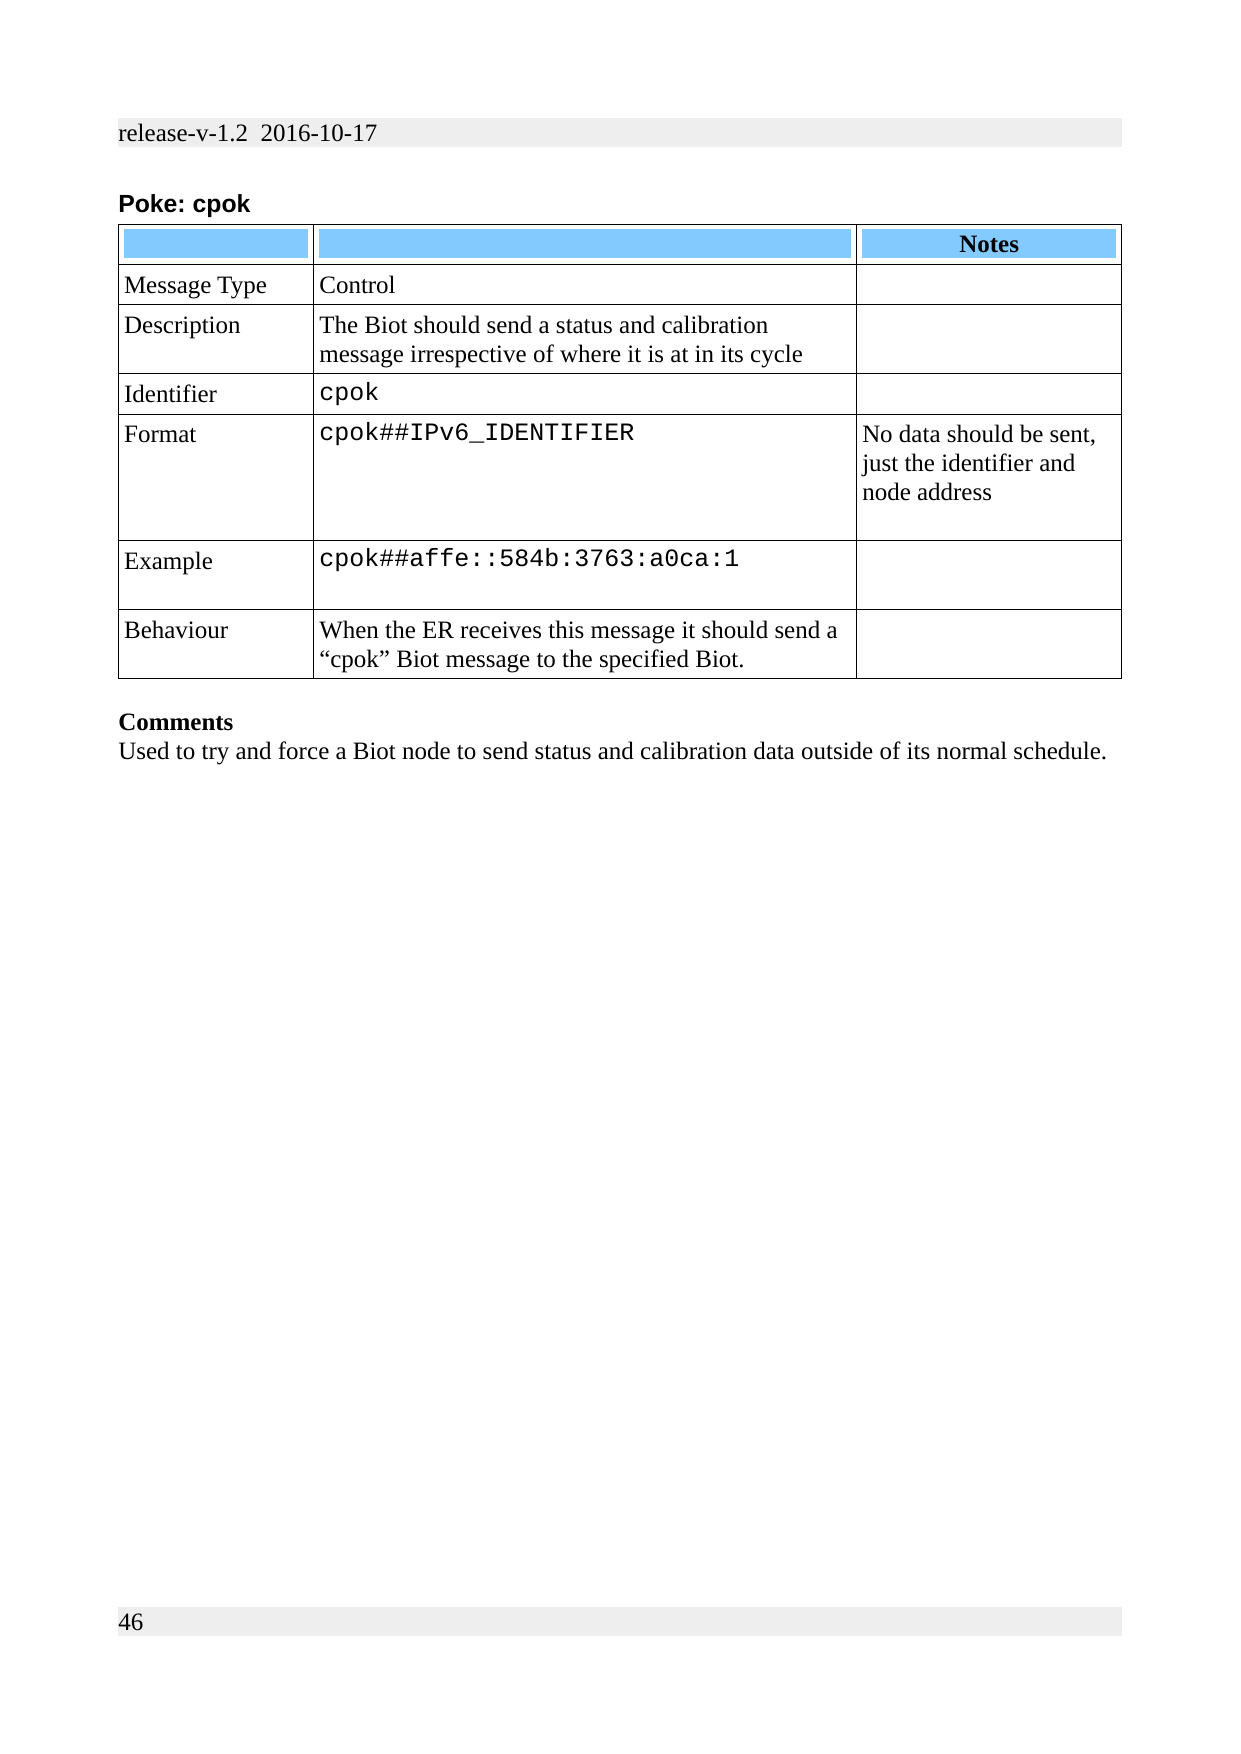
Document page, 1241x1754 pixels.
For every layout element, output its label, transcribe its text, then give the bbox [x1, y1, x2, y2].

table_cell No data should be sent, just the identifier and node address [857, 415, 1121, 540]
table_cell Description [119, 305, 313, 373]
text Used to try and force a Biot node to send status and calibration data outside of its normal schedule. [118, 736, 1122, 765]
table_cell Behaviour [119, 610, 313, 678]
table_cell [857, 374, 1121, 414]
table_cell [857, 305, 1121, 373]
table_cell Example [119, 541, 313, 609]
table_cell When the ER receives this message it should send a “cpok” Biot message to the specified Biot. [314, 610, 856, 678]
table_cell [857, 610, 1121, 678]
table_cell Control [314, 265, 856, 304]
table_cell cpok##affe::584b:3763:a0ca:1 [314, 541, 856, 609]
subtitle Poke: cpok [118, 189, 1122, 217]
table_cell cpok [314, 374, 856, 414]
table_header Notes [857, 225, 1121, 264]
table_header [314, 225, 856, 264]
table_cell Message Type [119, 265, 313, 304]
text Comments [118, 707, 1122, 736]
table_cell Format [119, 415, 313, 540]
table_cell The Biot should send a status and calibration message irrespective of where it is at in its cycle [314, 305, 856, 373]
table_cell [857, 541, 1121, 609]
table_cell Identifier [119, 374, 313, 414]
table_cell cpok##IPv6_IDENTIFIER [314, 415, 856, 540]
table_header [119, 225, 313, 264]
table_cell [857, 265, 1121, 304]
